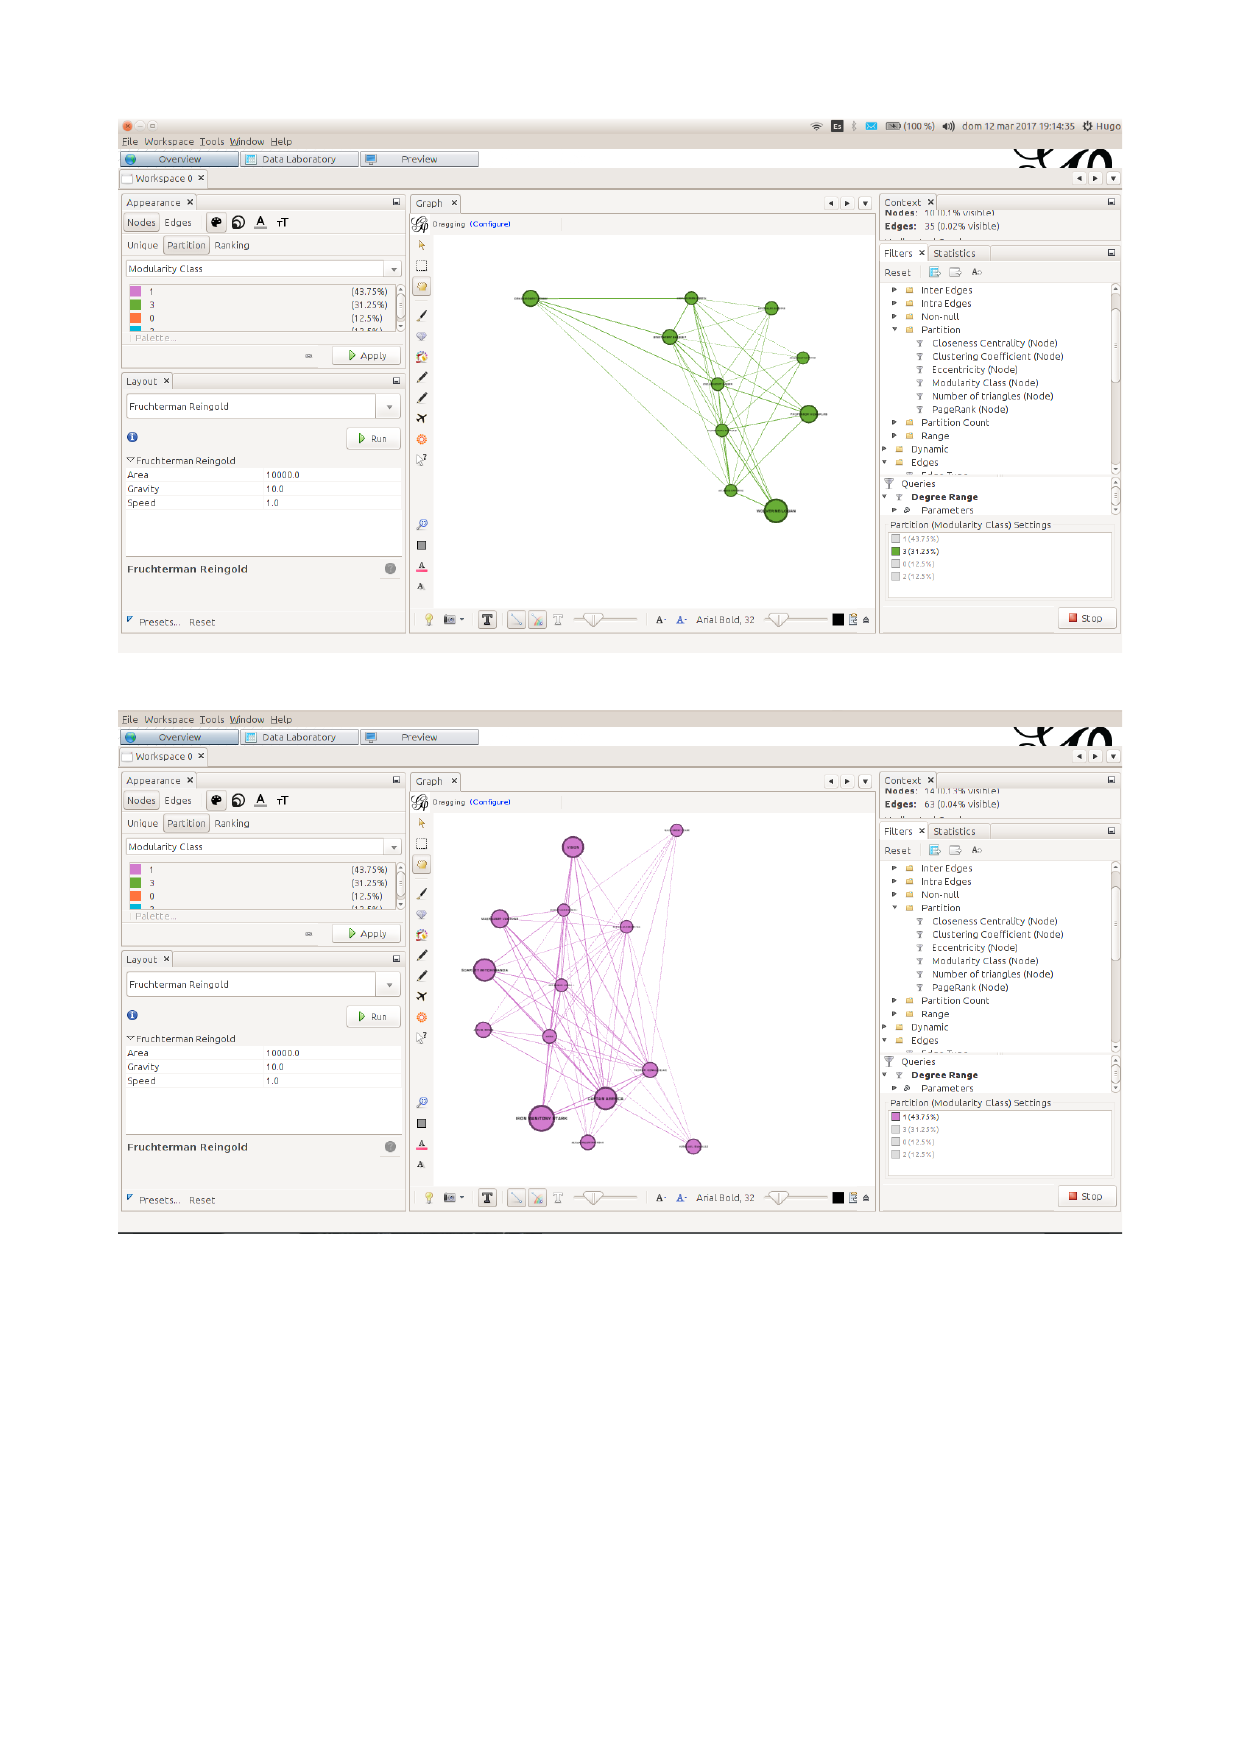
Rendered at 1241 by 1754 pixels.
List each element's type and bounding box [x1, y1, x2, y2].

picture [118, 710, 1123, 1234]
picture [118, 118, 1123, 653]
